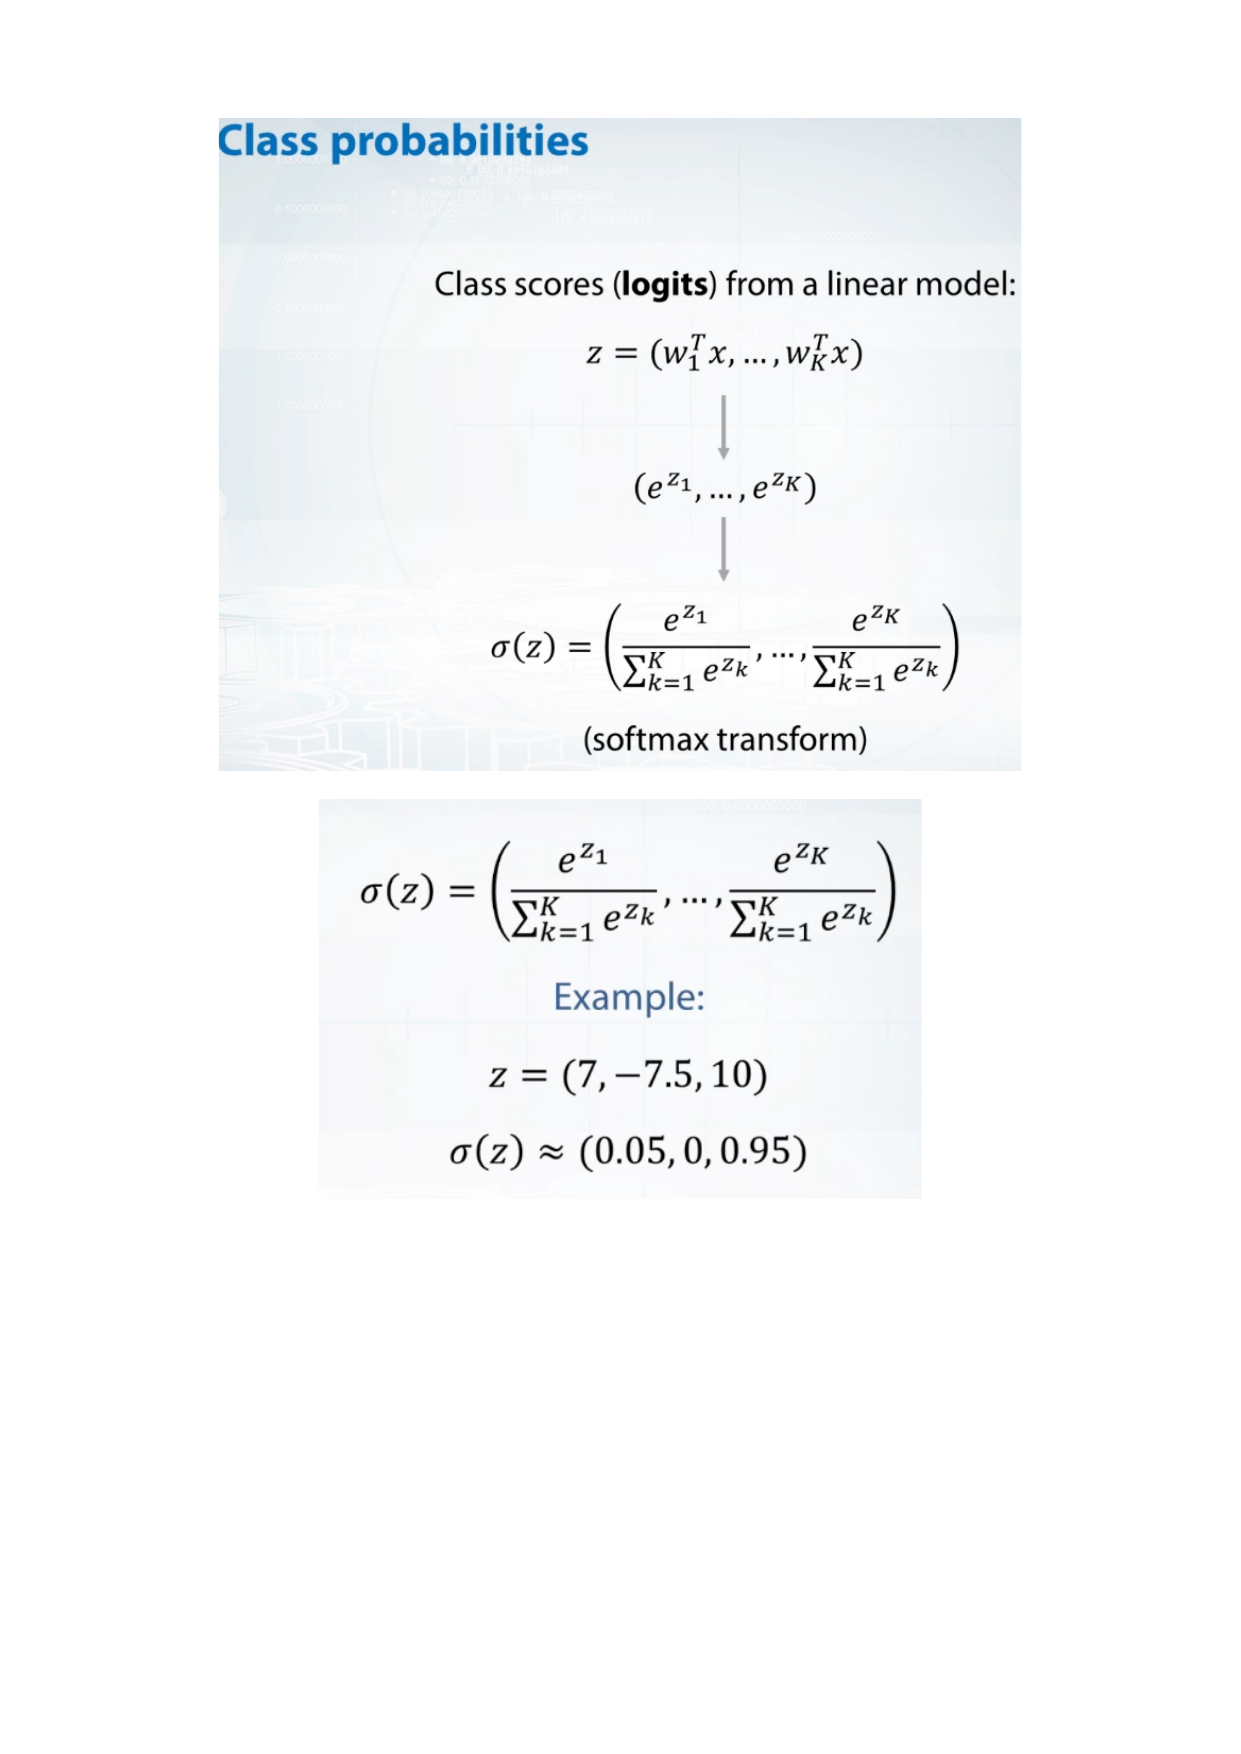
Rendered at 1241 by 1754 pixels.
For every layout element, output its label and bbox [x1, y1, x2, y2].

picture [318, 799, 922, 1199]
picture [218, 118, 1022, 771]
